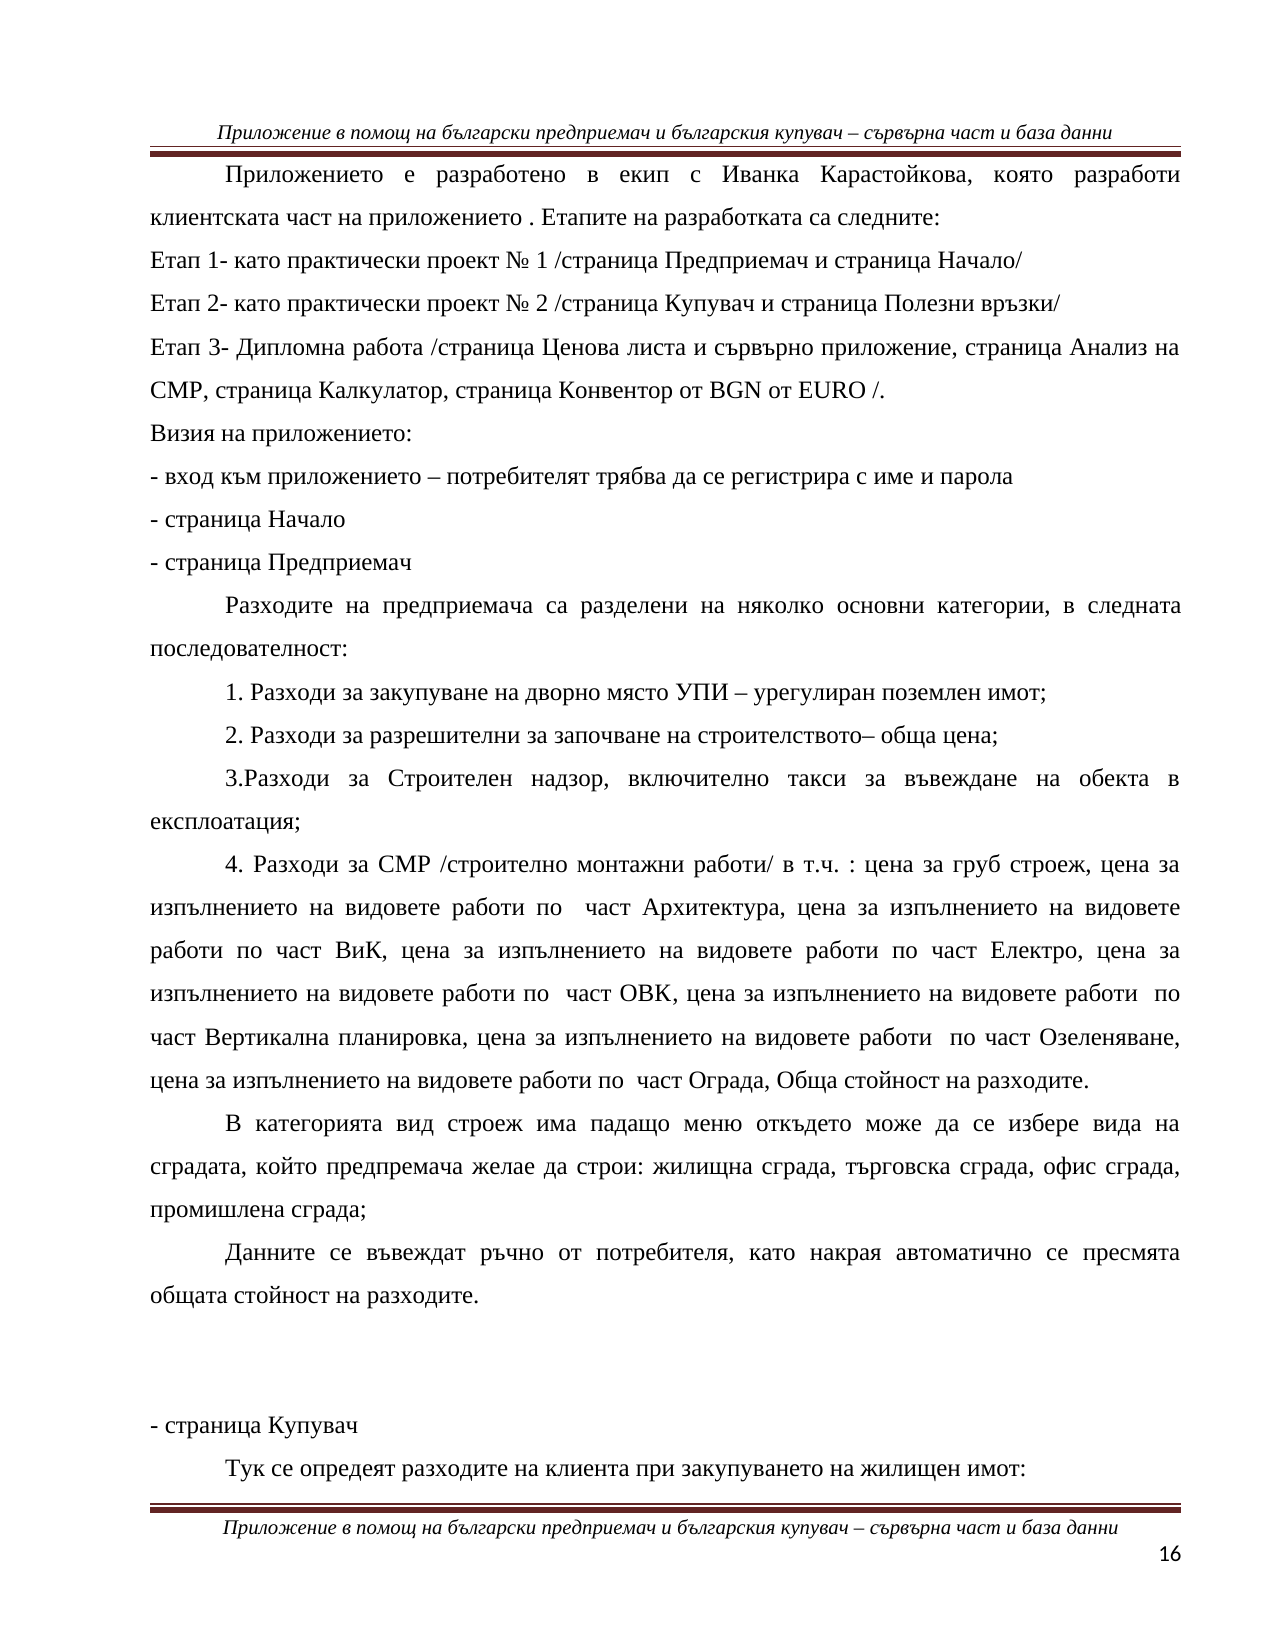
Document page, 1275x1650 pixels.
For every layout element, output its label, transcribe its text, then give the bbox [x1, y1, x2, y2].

text Етап 2- като практически проект № 2 /страница Купувач и страница Полезни връзки/ [150, 288, 1181, 317]
text Визия на приложението: [150, 418, 1181, 447]
text 4. Разходи за СМР /строително монтажни работи/ в т.ч. : цена за груб строеж, цена за изпълнението на видовете работи по част Архитектура, цена за изпълнението на видовете работи по част ВиК, цена за изпълнението на видовете работи по част Електро, цена за изпълнението на видовете работи по част ОВК, цена за изпълнението на видовете работи по част Вертикална планировка, цена за изпълнението на видовете работи по част Озеленяване, цена за изпълнението на видовете работи по част Ограда, Обща стойност на разходите. [150, 849, 1181, 1093]
text Разходите на предприемача са разделени на няколко основни категории, в следната последователност: [150, 590, 1181, 662]
text Приложението е разработено в екип с Иванка Карастойкова, която разработи клиентската част на приложението . Етапите на разработката са следните: [150, 159, 1181, 231]
text Данните се въвеждат ръчно от потребителя, като накрая автоматично се пресмята общата стойност на разходите. [150, 1237, 1181, 1309]
text 1. Разходи за закупуване на дворно място УПИ – урегулиран поземлен имот; [150, 677, 1181, 705]
text 2. Разходи за разрешителни за започване на строителството– обща цена; [150, 720, 1181, 748]
text Тук се опредеят разходите на клиента при закупуването на жилищен имот: [150, 1453, 1181, 1482]
text В категорията вид строеж има падащо меню откъдето може да се избере вида на сградата, който предпремача желае да строи: жилищна сграда, търговска сграда, офис сграда, промишлена сграда; [150, 1108, 1181, 1223]
text - вход към приложението – потребителят трябва да се регистрира с име и парола [150, 461, 1181, 490]
text Етап 3- Дипломна работа /страница Ценова листа и сървърно приложение, страница Анализ на СМР, страница Калкулатор, страница Конвентор от BGN от EURO /. [150, 332, 1181, 403]
text 3.Разходи за Строителен надзор, включително такси за въвеждане на обекта в експлоатация; [150, 763, 1181, 835]
list - страница Предприемач [150, 547, 1181, 576]
text - страница Купувач [150, 1410, 1181, 1438]
text - страница Начало [150, 504, 1181, 533]
text Етап 1- като практически проект № 1 /страница Предприемач и страница Начало/ [150, 245, 1181, 274]
